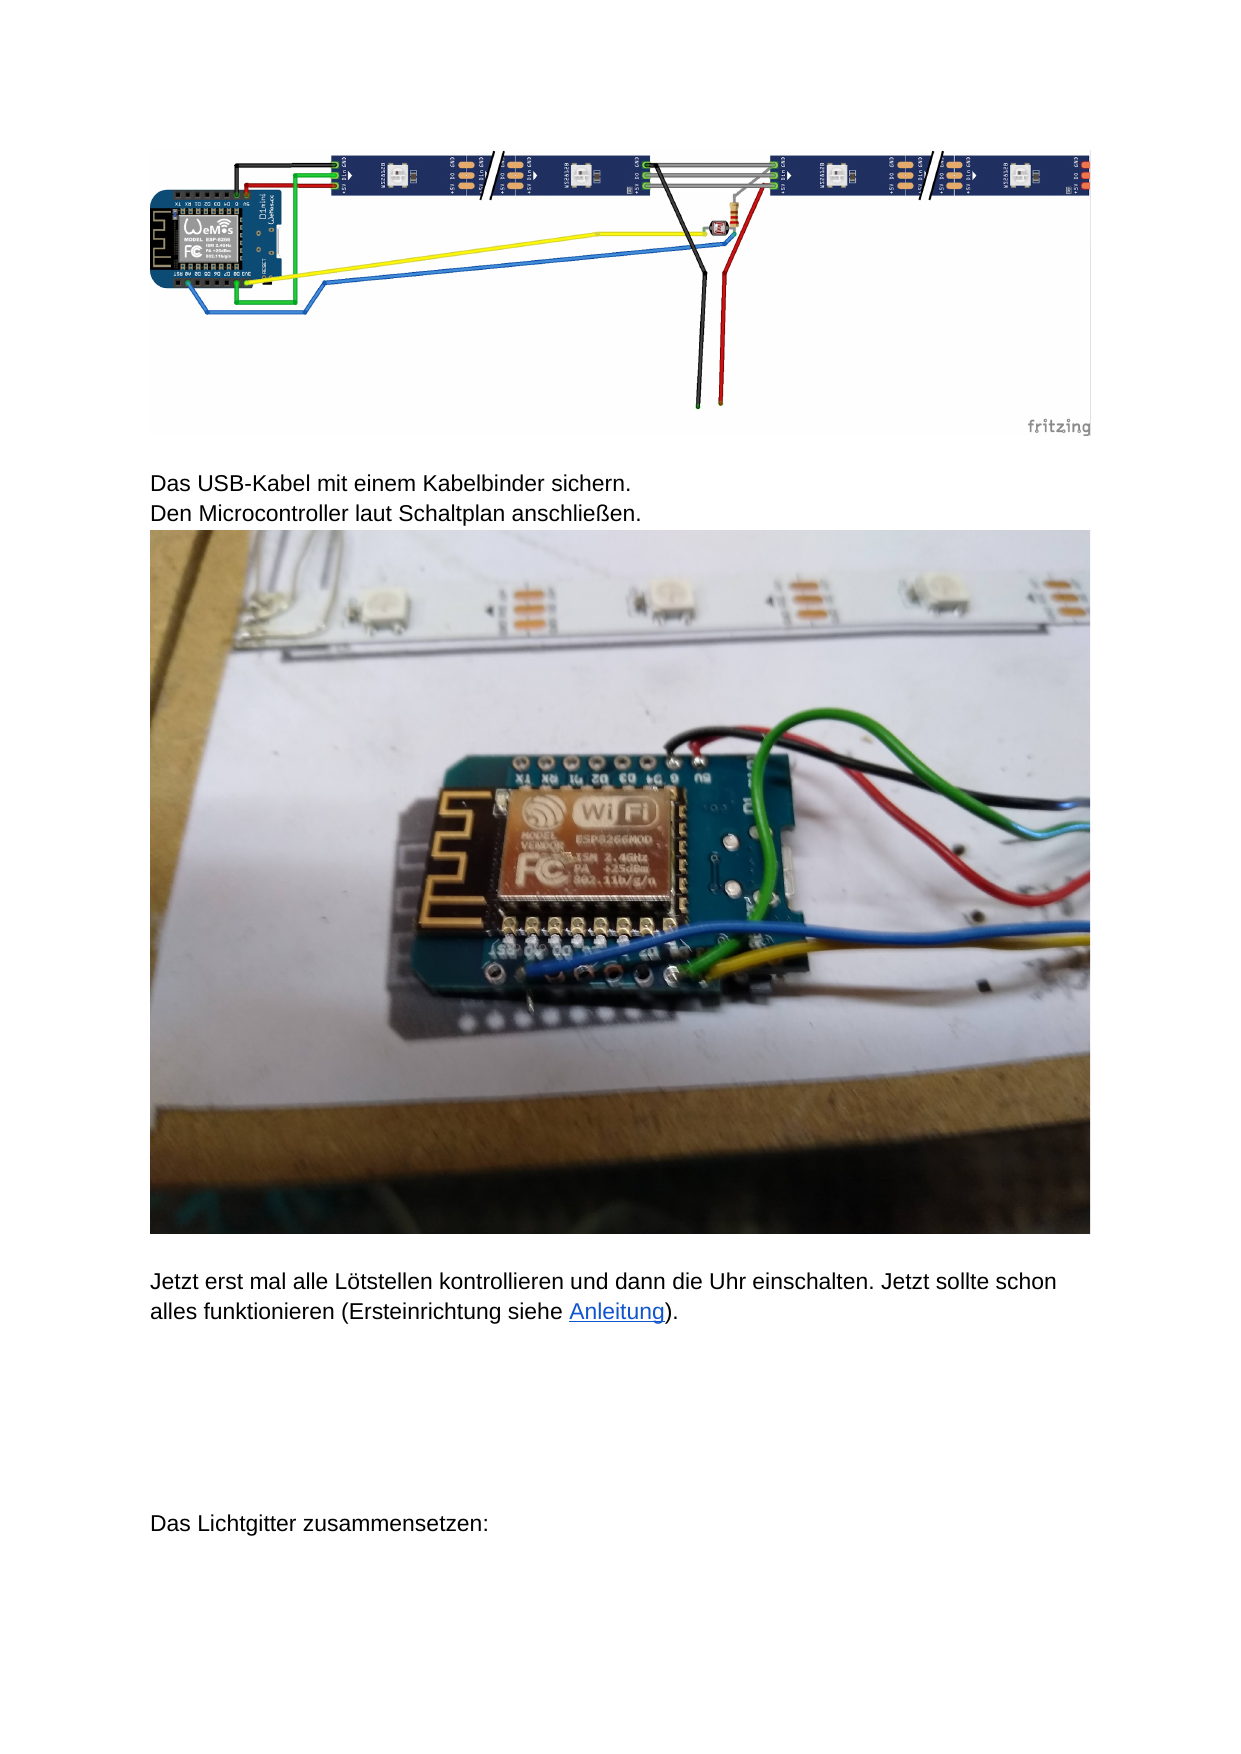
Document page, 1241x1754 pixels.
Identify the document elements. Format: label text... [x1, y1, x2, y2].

picture [150, 150, 1091, 436]
picture [150, 530, 1091, 1234]
text Jetzt erst mal alle Lötstellen kontrollieren und dann die Uhr einschalten. Jetzt sollte schon alles funktionieren (Ersteinrichtung siehe Anleitung). [150, 1268, 1090, 1325]
text Das Lichtgitter zusammensetzen: [150, 1510, 1090, 1536]
text Das USB-Kabel mit einem Kabelbinder sichern. [150, 469, 1090, 496]
text Den Microcontroller laut Schaltplan anschließen. [150, 500, 1090, 526]
